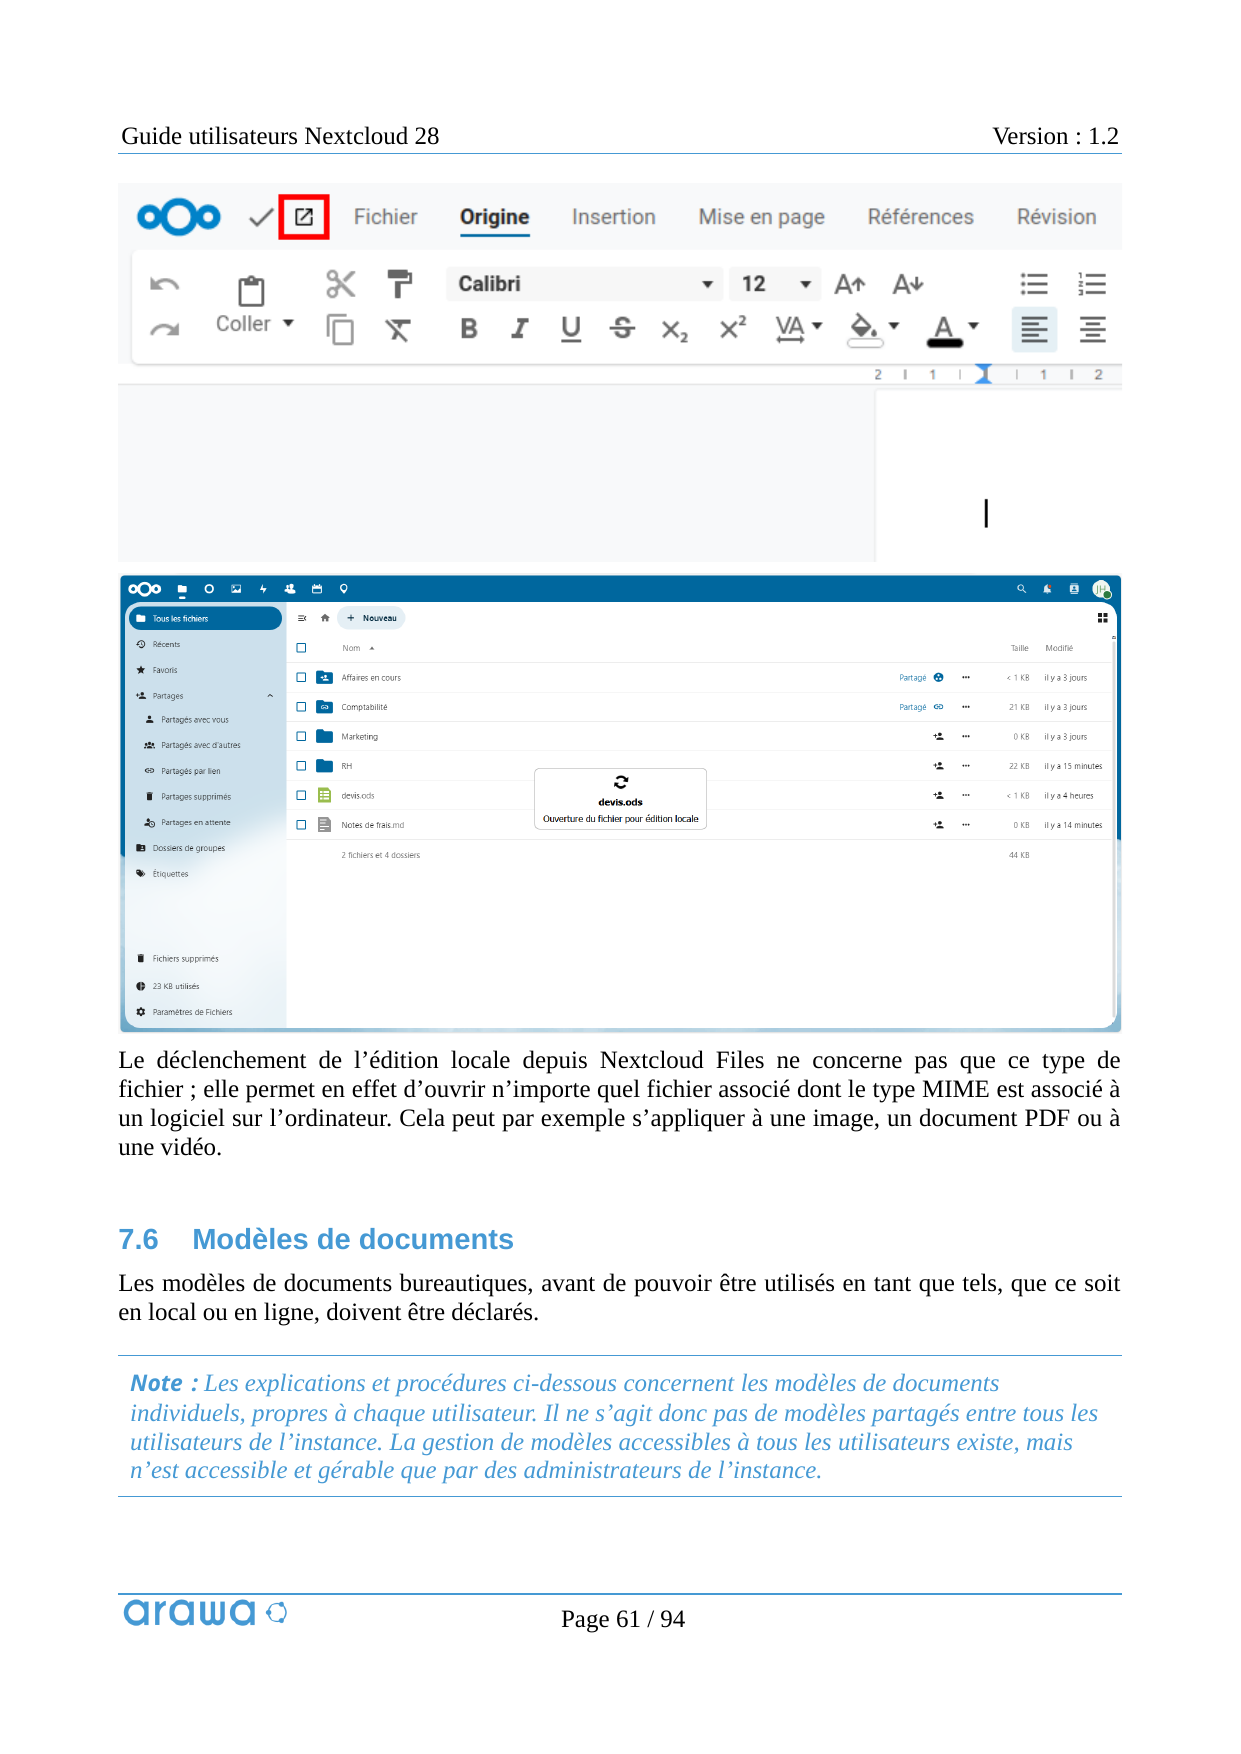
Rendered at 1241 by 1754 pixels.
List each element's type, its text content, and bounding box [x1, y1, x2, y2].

picture [121, 1597, 290, 1628]
text Note : Les explications et procédures ci-dessous concernent les modèles de documents individuels, propres à chaque utilisateur. Il ne s’agit donc pas de modèles partagés entre tous les utilisateurs de l’instance. La gestion de modèles accessibles à tous les utilisateurs existe, mais n’est accessible et gérable que par des administrateurs de l’instance. [118, 1356, 1122, 1496]
picture [118, 183, 1123, 562]
subtitle Modèles de documents [118, 1222, 1122, 1255]
text Les modèles de documents bureautiques, avant de pouvoir être utilisés en tant que tels, que ce soit en local ou en ligne, doivent être déclarés. [118, 1268, 1122, 1325]
picture [118, 573, 1123, 1034]
text Le déclenchement de l’édition locale depuis Nextcloud Files ne concerne pas que ce type de fichier ; elle permet en effet d’ouvrir n’importe quel fichier associé dont le type MIME est associé à un logiciel sur l’ordinateur. Cela peut par exemple s’appliquer à une image, un document PDF ou à une vidéo. [118, 1045, 1122, 1160]
